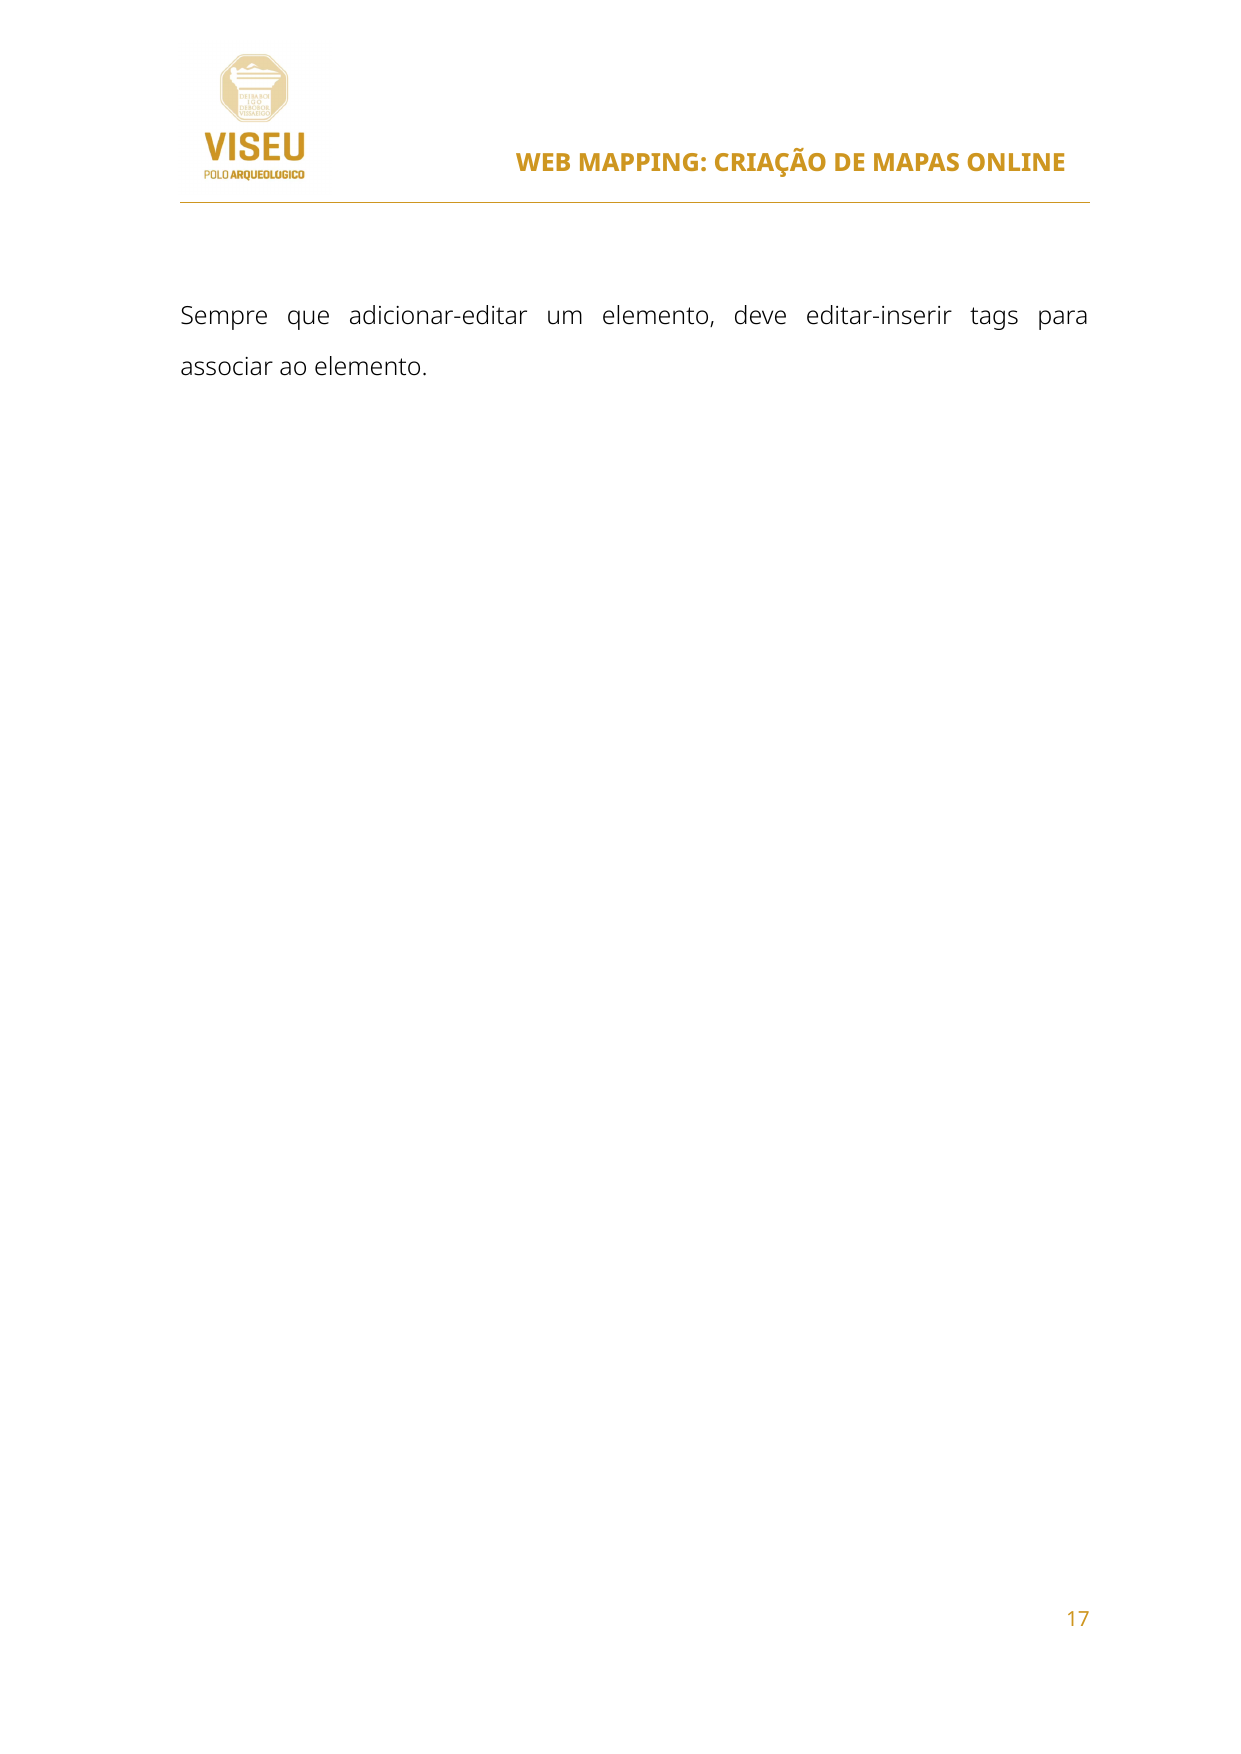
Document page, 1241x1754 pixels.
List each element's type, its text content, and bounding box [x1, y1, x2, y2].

text Sempre que adicionar-editar um elemento, deve editar-inserir tags para associar ao elemento. [180, 298, 1090, 383]
